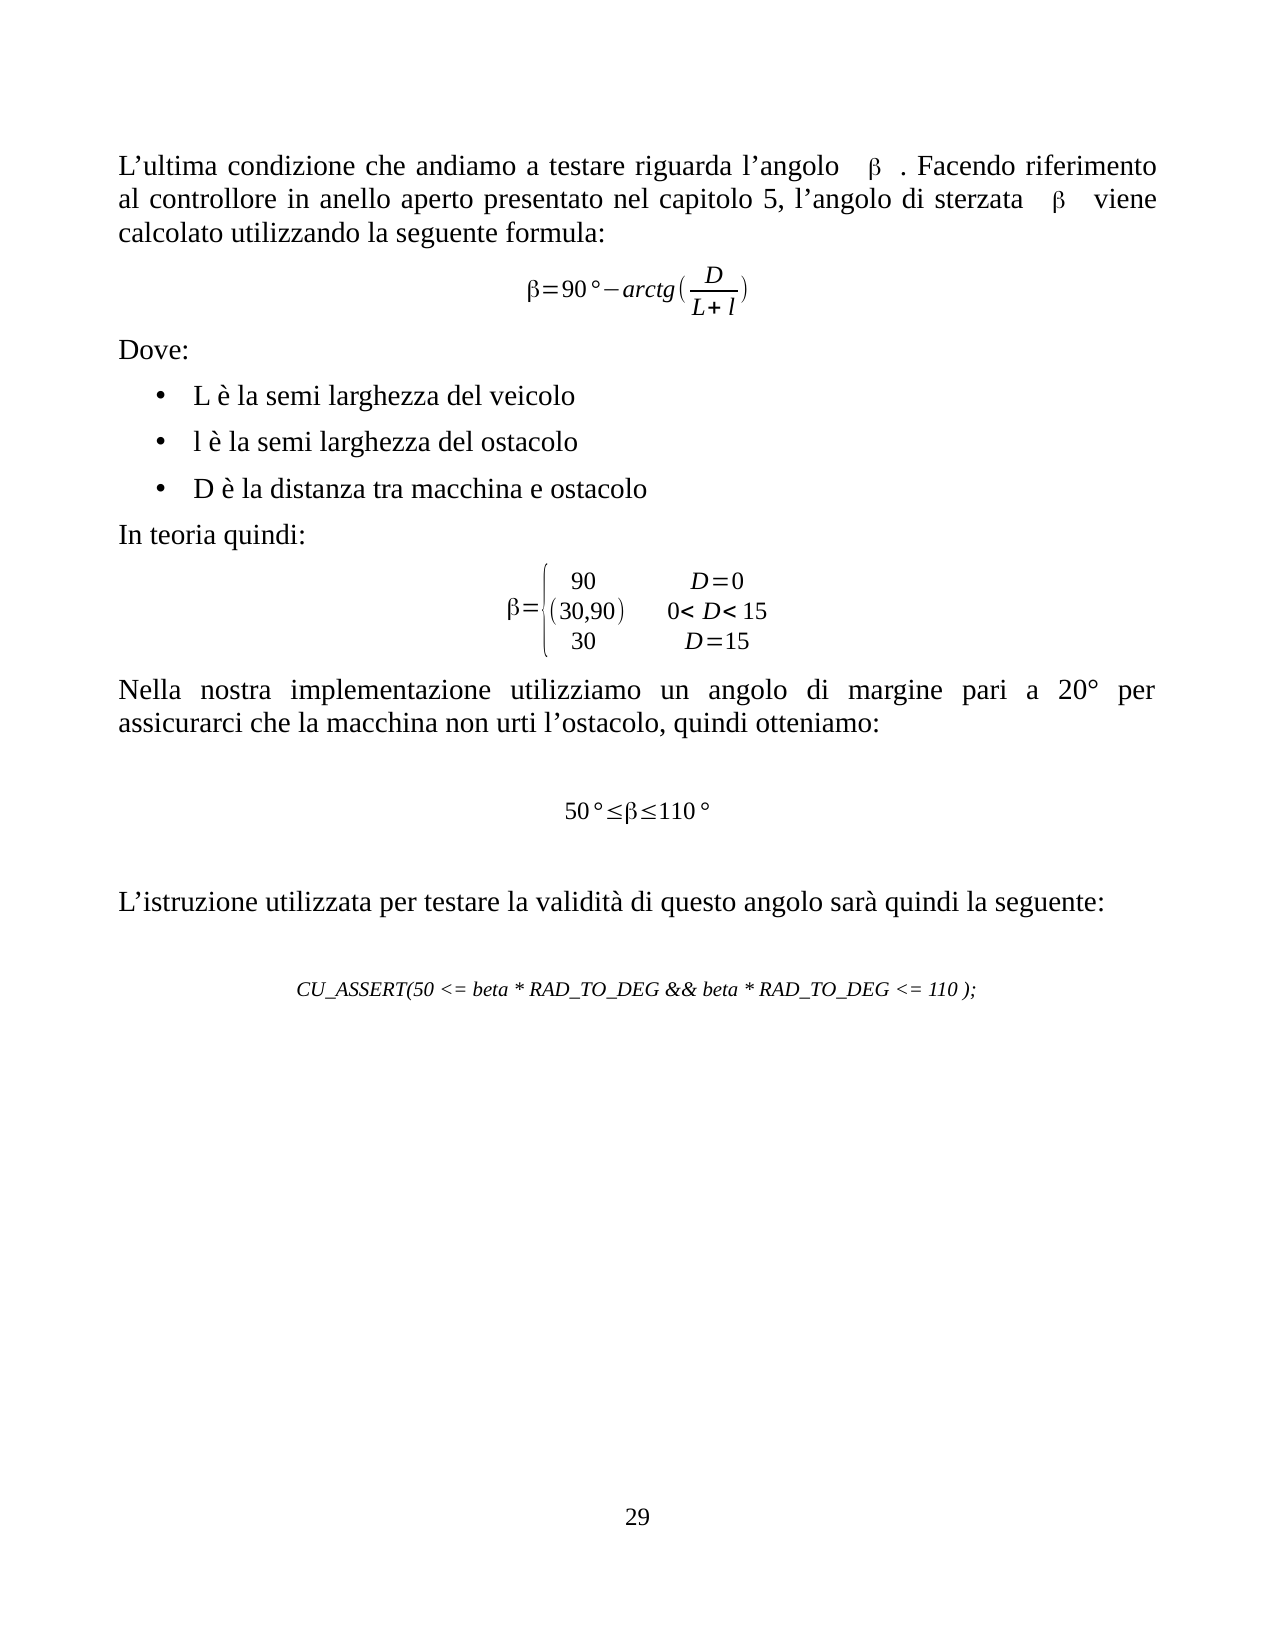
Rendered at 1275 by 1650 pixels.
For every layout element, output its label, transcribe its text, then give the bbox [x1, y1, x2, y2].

list L è la semi larghezza del veicolo [156, 378, 1157, 412]
text L’ultima condizione che andiamo a testare riguarda l’angolo . Facendo riferimento al controllore in anello aperto presentato nel capitolo 5, l’angolo di sterzata viene calcolato utilizzando la seguente formula: [118, 148, 1157, 248]
list l è la semi larghezza del ostacolo [156, 424, 1157, 458]
text Dove: [118, 332, 1157, 366]
text CU_ASSERT(50 <= beta * RAD_TO_DEG && beta * RAD_TO_DEG <= 110 ); [118, 977, 1157, 1001]
text In teoria quindi: [118, 517, 1157, 550]
text L’istruzione utilizzata per testare la validità di questo angolo sarà quindi la seguente: [118, 884, 1157, 918]
text Nella nostra implementazione utilizziamo un angolo di margine pari a 20° per assicurarci che la macchina non urti l’ostacolo, quindi otteniamo: [118, 672, 1157, 739]
list D è la distanza tra macchina e ostacolo [156, 471, 1157, 504]
